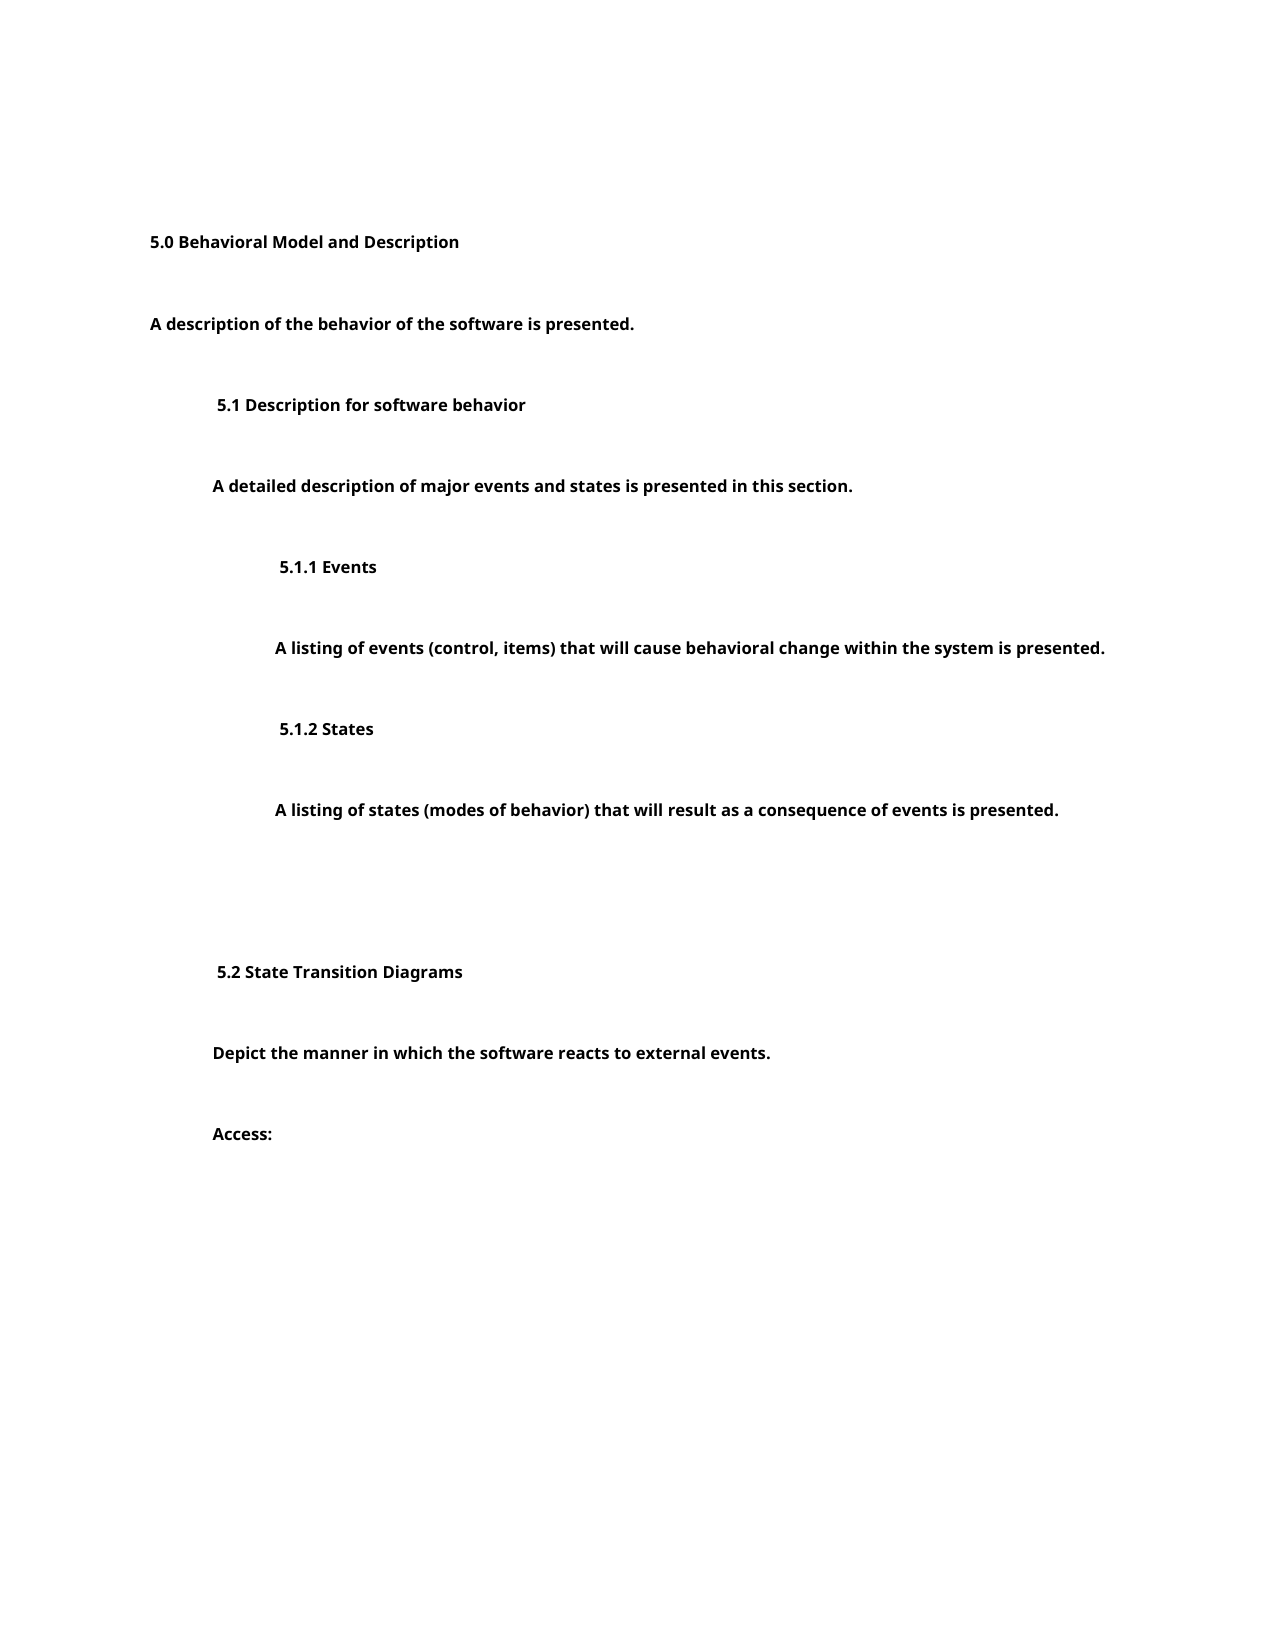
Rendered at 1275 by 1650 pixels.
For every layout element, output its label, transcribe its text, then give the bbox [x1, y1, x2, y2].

subtitle 5.2 State Transition Diagrams [212, 960, 1125, 983]
subtitle Access: [212, 1122, 1125, 1145]
subtitle Depict the manner in which the software reacts to external events. [212, 1041, 1125, 1064]
subtitle 5.1.1 Events [275, 555, 1125, 578]
subtitle 5.0 Behavioral Model and Description [150, 231, 1125, 254]
subtitle 5.1.2 States [275, 717, 1125, 740]
subtitle A listing of events (control, items) that will cause behavioral change within the system is presented. [275, 636, 1125, 659]
subtitle A detailed description of major events and states is presented in this section. [212, 474, 1125, 497]
subtitle A listing of states (modes of behavior) that will result as a consequence of events is presented. [275, 798, 1125, 821]
subtitle 5.1 Description for software behavior [212, 393, 1125, 416]
subtitle A description of the behavior of the software is presented. [150, 312, 1125, 335]
